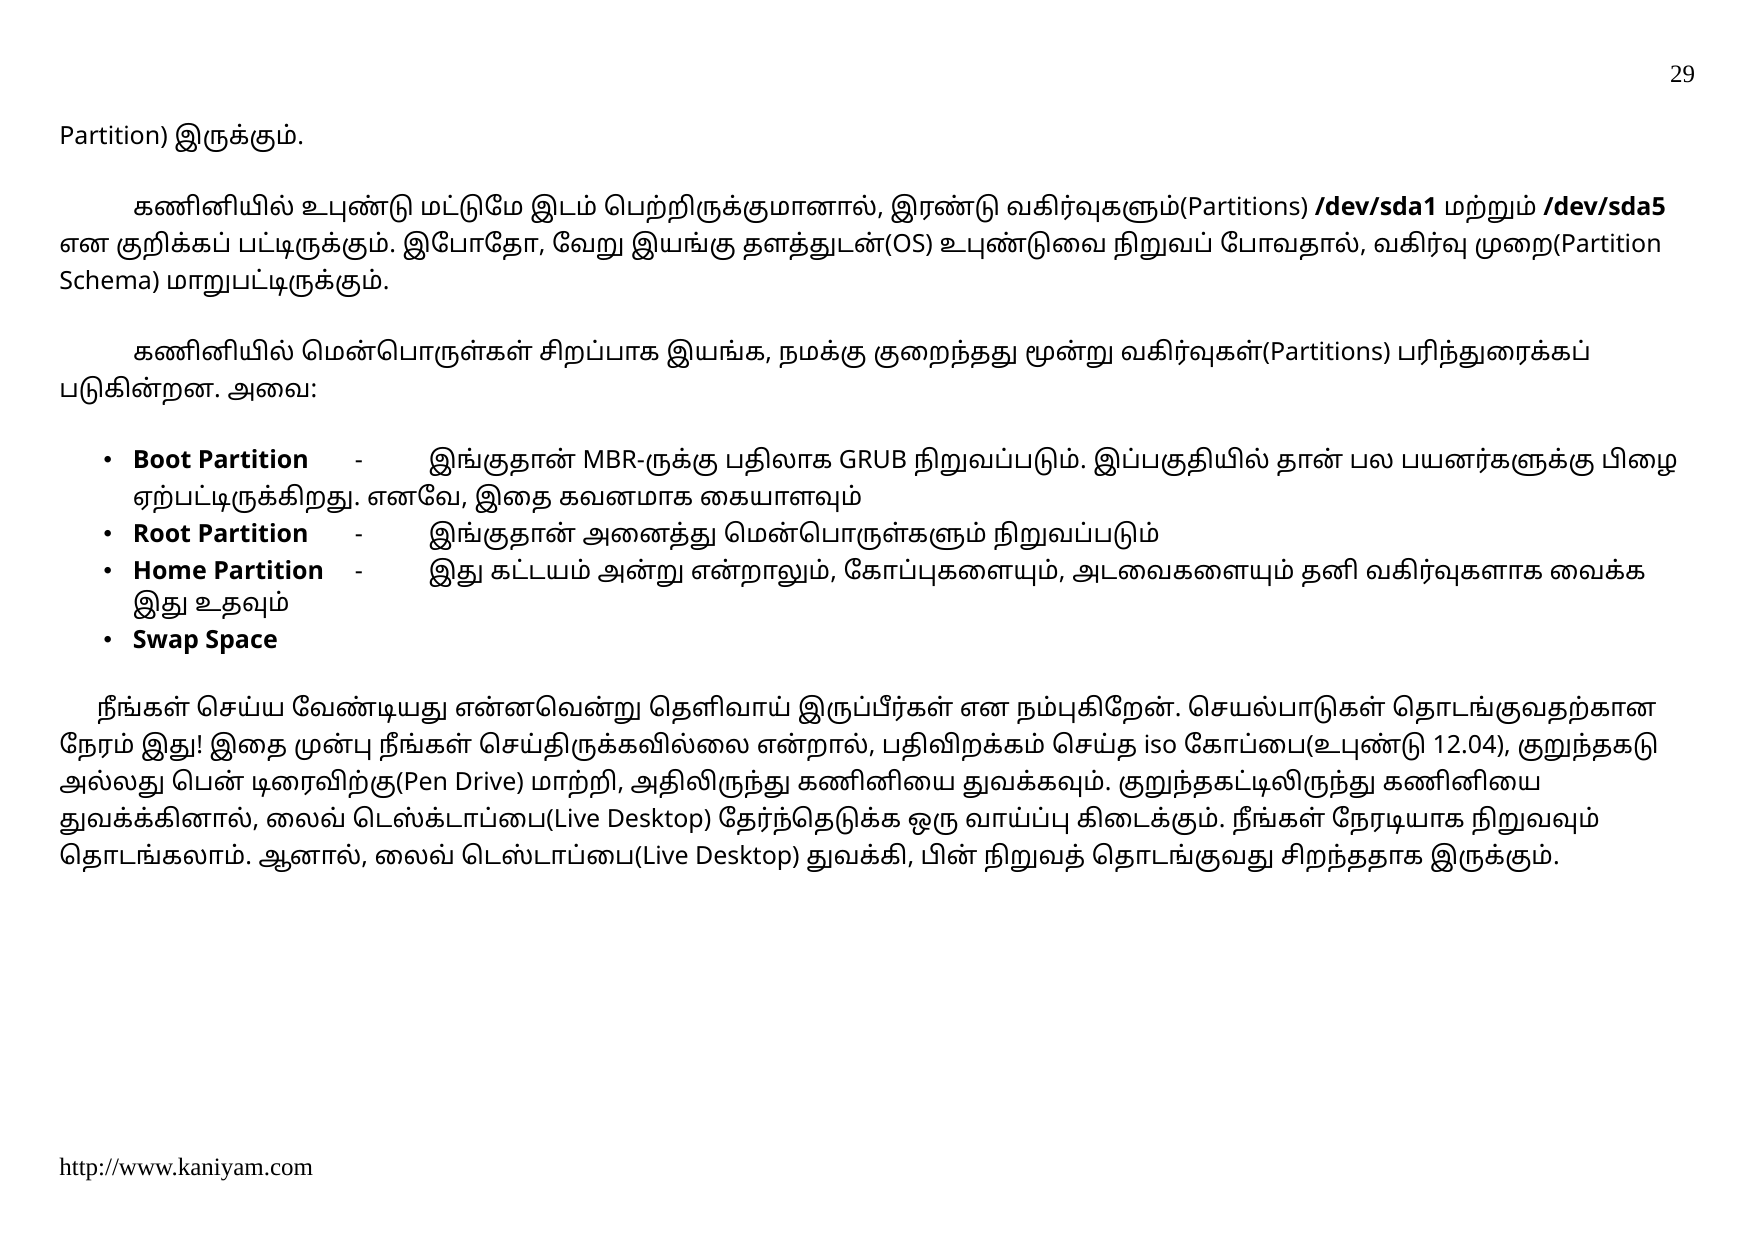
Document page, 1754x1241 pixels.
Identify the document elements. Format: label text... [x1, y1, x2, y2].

list Root Partition - இங்குதான் அனைத்து மென்பொருள்களும் நிறுவப்படும் [103, 515, 1695, 552]
list Home Partition - இது கட்டயம் அன்று என்றாலும், கோப்புகளையும், அடவைகளையும் தனி வகிர்வுகளாக வைக்க இது உதவும் [103, 552, 1695, 622]
text நீங்கள் செய்ய வேண்டியது என்னவென்று தெளிவாய் இருப்பீர்கள் என நம்புகிறேன். செயல்பாடுகள் தொடங்குவதற்கான நேரம் இது! இதை முன்பு நீங்கள் செய்திருக்கவில்லை என்றால், பதிவிறக்கம் செய்த iso கோப்பை(உபுண்டு 12.04), குறுந்தகடு அல்லது பென் டிரைவிற்கு(Pen Drive) மாற்றி, அதிலிருந்து கணினியை துவக்கவும். குறுந்தகட்டிலிருந்து கணினியை துவக்க்கினால், லைவ் டெஸ்க்டாப்பை(Live Desktop) தேர்ந்தெடுக்க ஒரு வாய்ப்பு கிடைக்கும். நீங்கள் நேரடியாக நிறுவவும் தொடங்கலாம். ஆனால், லைவ் டெஸ்டாப்பை(Live Desktop) துவக்கி, பின் நிறுவத் தொடங்குவது சிறந்ததாக இருக்கும். [59, 690, 1695, 875]
list Boot Partition - இங்குதான் MBR-ருக்கு பதிலாக GRUB நிறுவப்படும். இப்பகுதியில் தான் பல பயனர்களுக்கு பிழை ஏற்பட்டிருக்கிறது. எனவே, இதை கவனமாக கையாளவும் [103, 441, 1695, 515]
list Swap Space [103, 622, 1695, 656]
text கணினியில் உபுண்டு மட்டுமே இடம் பெற்றிருக்குமானால், இரண்டு வகிர்வுகளும்(Partitions) /dev/sda1 மற்றும் /dev/sda5 என குறிக்கப் பட்டிருக்கும். இபோதோ, வேறு இயங்கு தளத்துடன்(OS) உபுண்டுவை நிறுவப் போவதால், வகிர்வு முறை(Partition Schema) மாறுபட்டிருக்கும். [59, 188, 1695, 299]
text கணினியில் மென்பொருள்கள் சிறப்பாக இயங்க, நமக்கு குறைந்தது மூன்று வகிர்வுகள்(Partitions) பரிந்துரைக்கப் படுகின்றன. அவை: [59, 333, 1695, 407]
text Partition) இருக்கும். [59, 117, 1695, 154]
